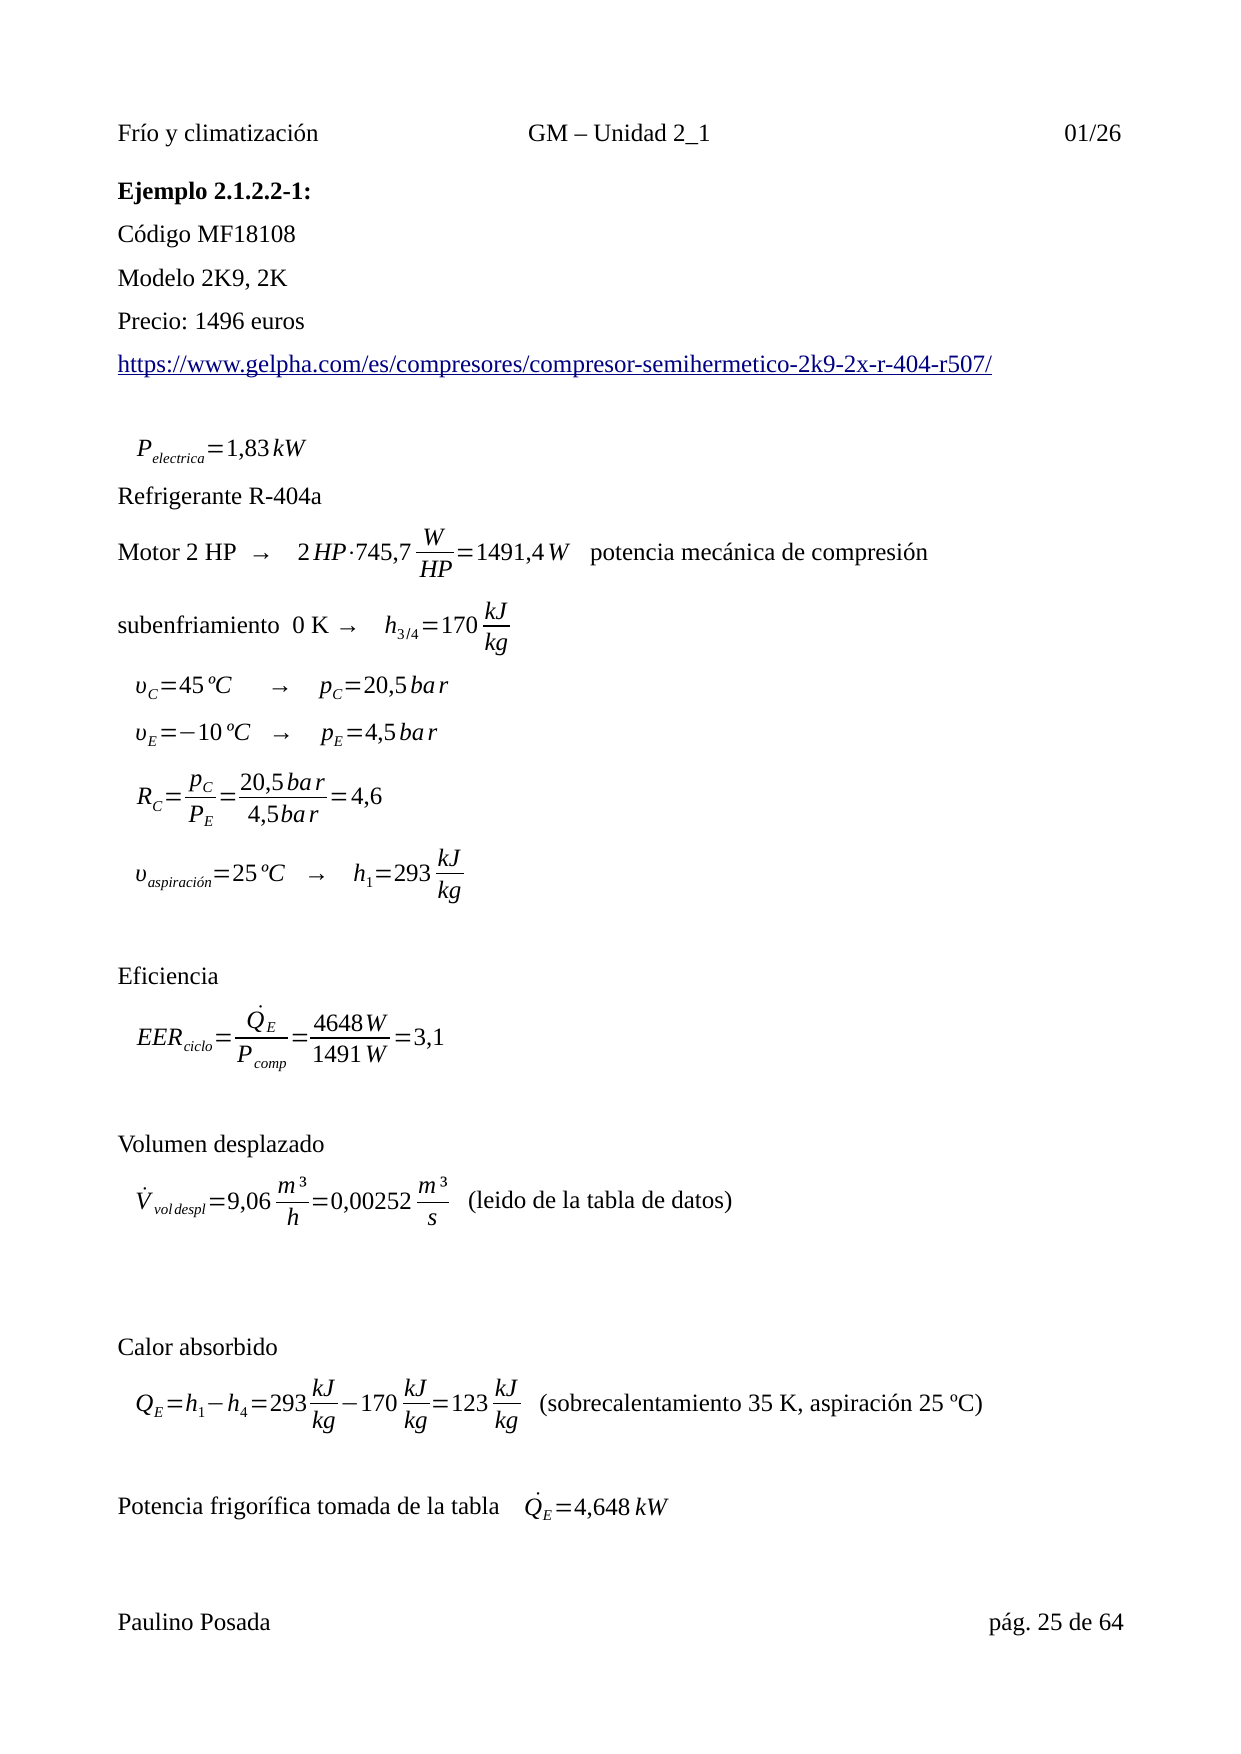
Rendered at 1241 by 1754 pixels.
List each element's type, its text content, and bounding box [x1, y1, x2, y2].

text Modelo 2K9, 2K [117, 263, 1123, 291]
text Precio: 1496 euros [117, 306, 1123, 334]
text Calor absorbido [117, 1332, 1123, 1361]
text Refrigerante R-404a [117, 481, 1123, 509]
text Eficiencia [117, 961, 1123, 990]
text (sobrecalentamiento 35 K, aspiración 25 ºC) [117, 1375, 1123, 1434]
text (leido de la tabla de datos) [117, 1172, 1123, 1231]
text Ejemplo 2.1.2.2-1: [117, 176, 1123, 205]
text Código MF18108 [117, 219, 1123, 248]
text Volumen desplazado [117, 1129, 1123, 1158]
text Motor 2 HP → potencia mecánica de compresión [117, 524, 1123, 583]
text Potencia frigorífica tomada de la tabla [117, 1491, 1123, 1524]
text subenfriamiento 0 K → [117, 597, 1123, 656]
text https://www.gelpha.com/es/compresores/compresor-semihermetico-2k9-2x-r-404-r507/ [117, 349, 1123, 378]
text → [117, 845, 1123, 904]
text → [117, 671, 1123, 703]
text → [117, 717, 1123, 750]
